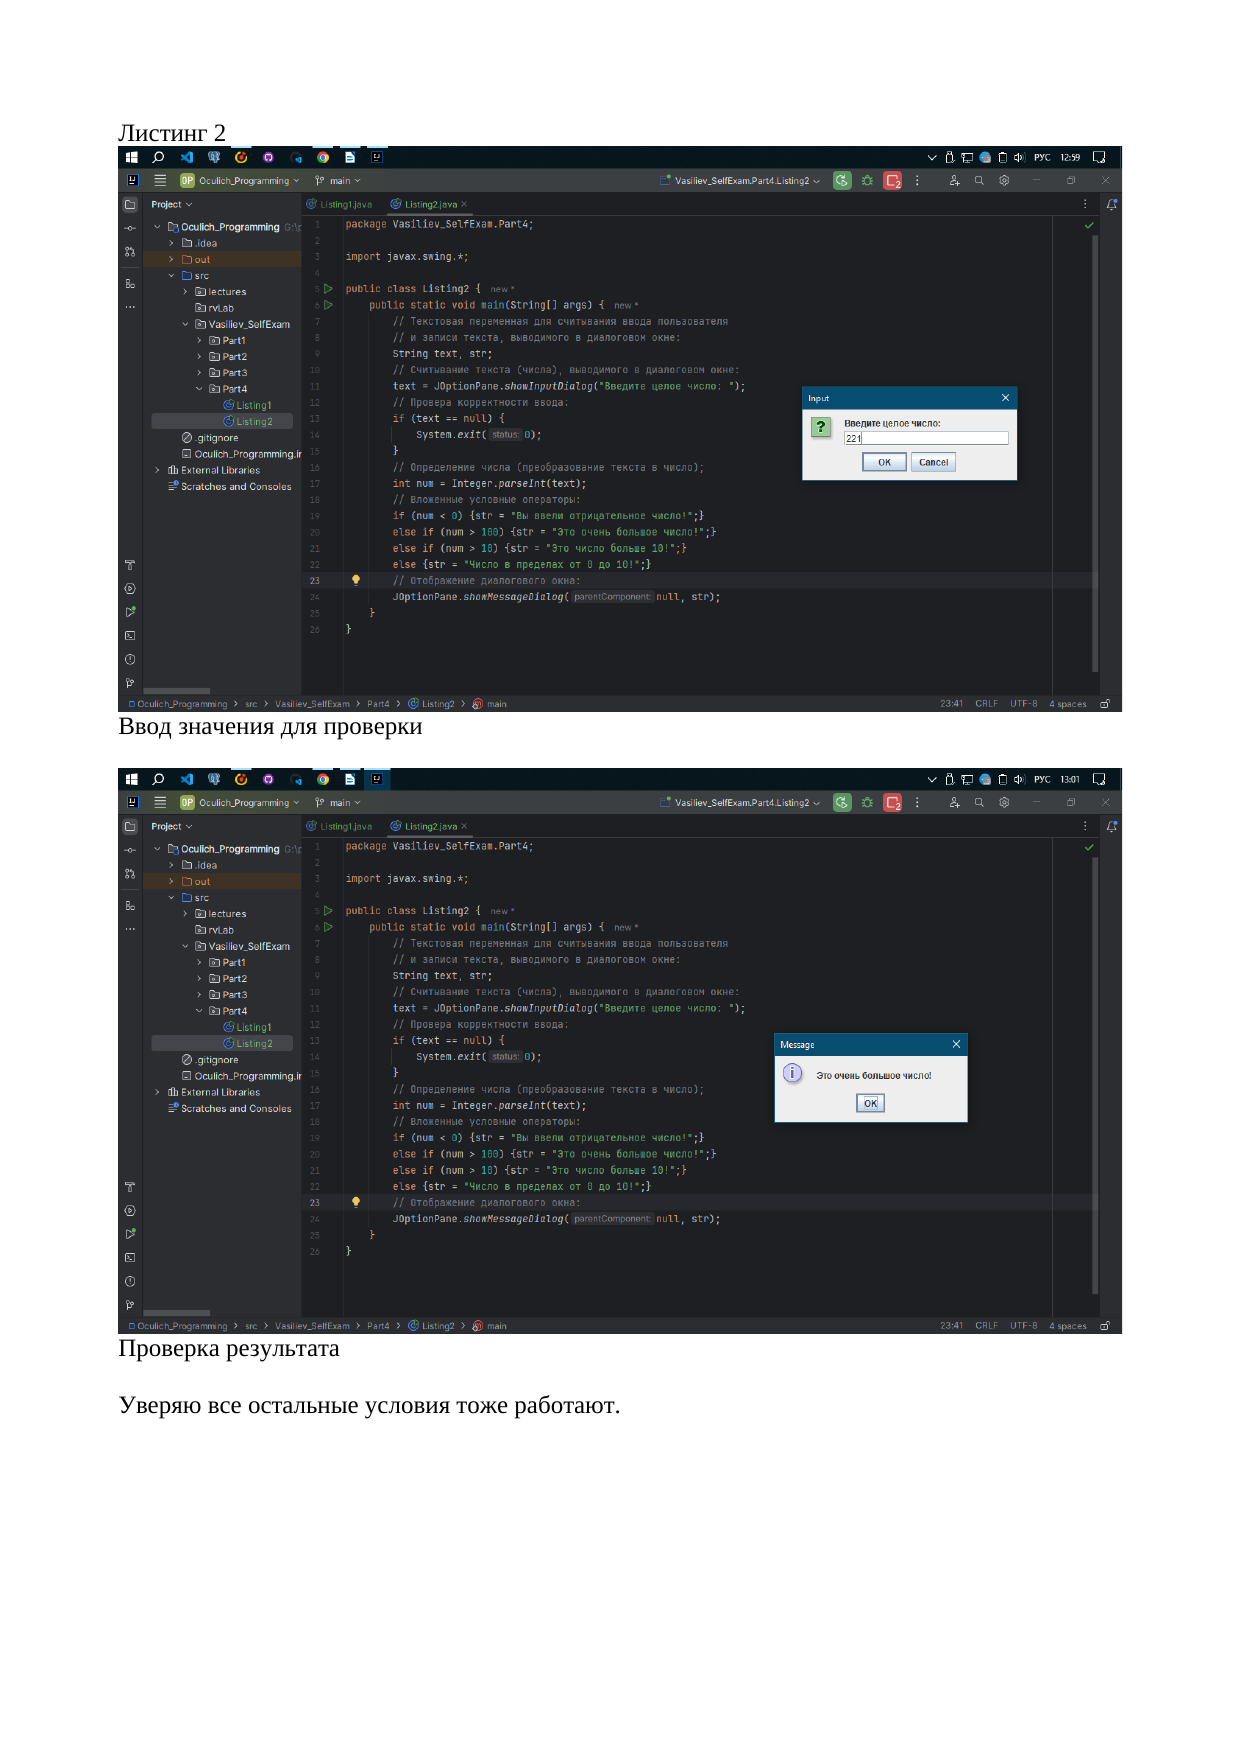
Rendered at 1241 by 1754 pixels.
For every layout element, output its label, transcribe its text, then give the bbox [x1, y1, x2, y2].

text Проверка результата [118, 1334, 1122, 1362]
text Ввод значения для проверки [118, 712, 1122, 740]
text Листинг 2 [118, 118, 1122, 146]
picture [118, 768, 1123, 1334]
text Уверяю все остальные условия тоже работают. [118, 1391, 1122, 1419]
picture [118, 146, 1123, 712]
